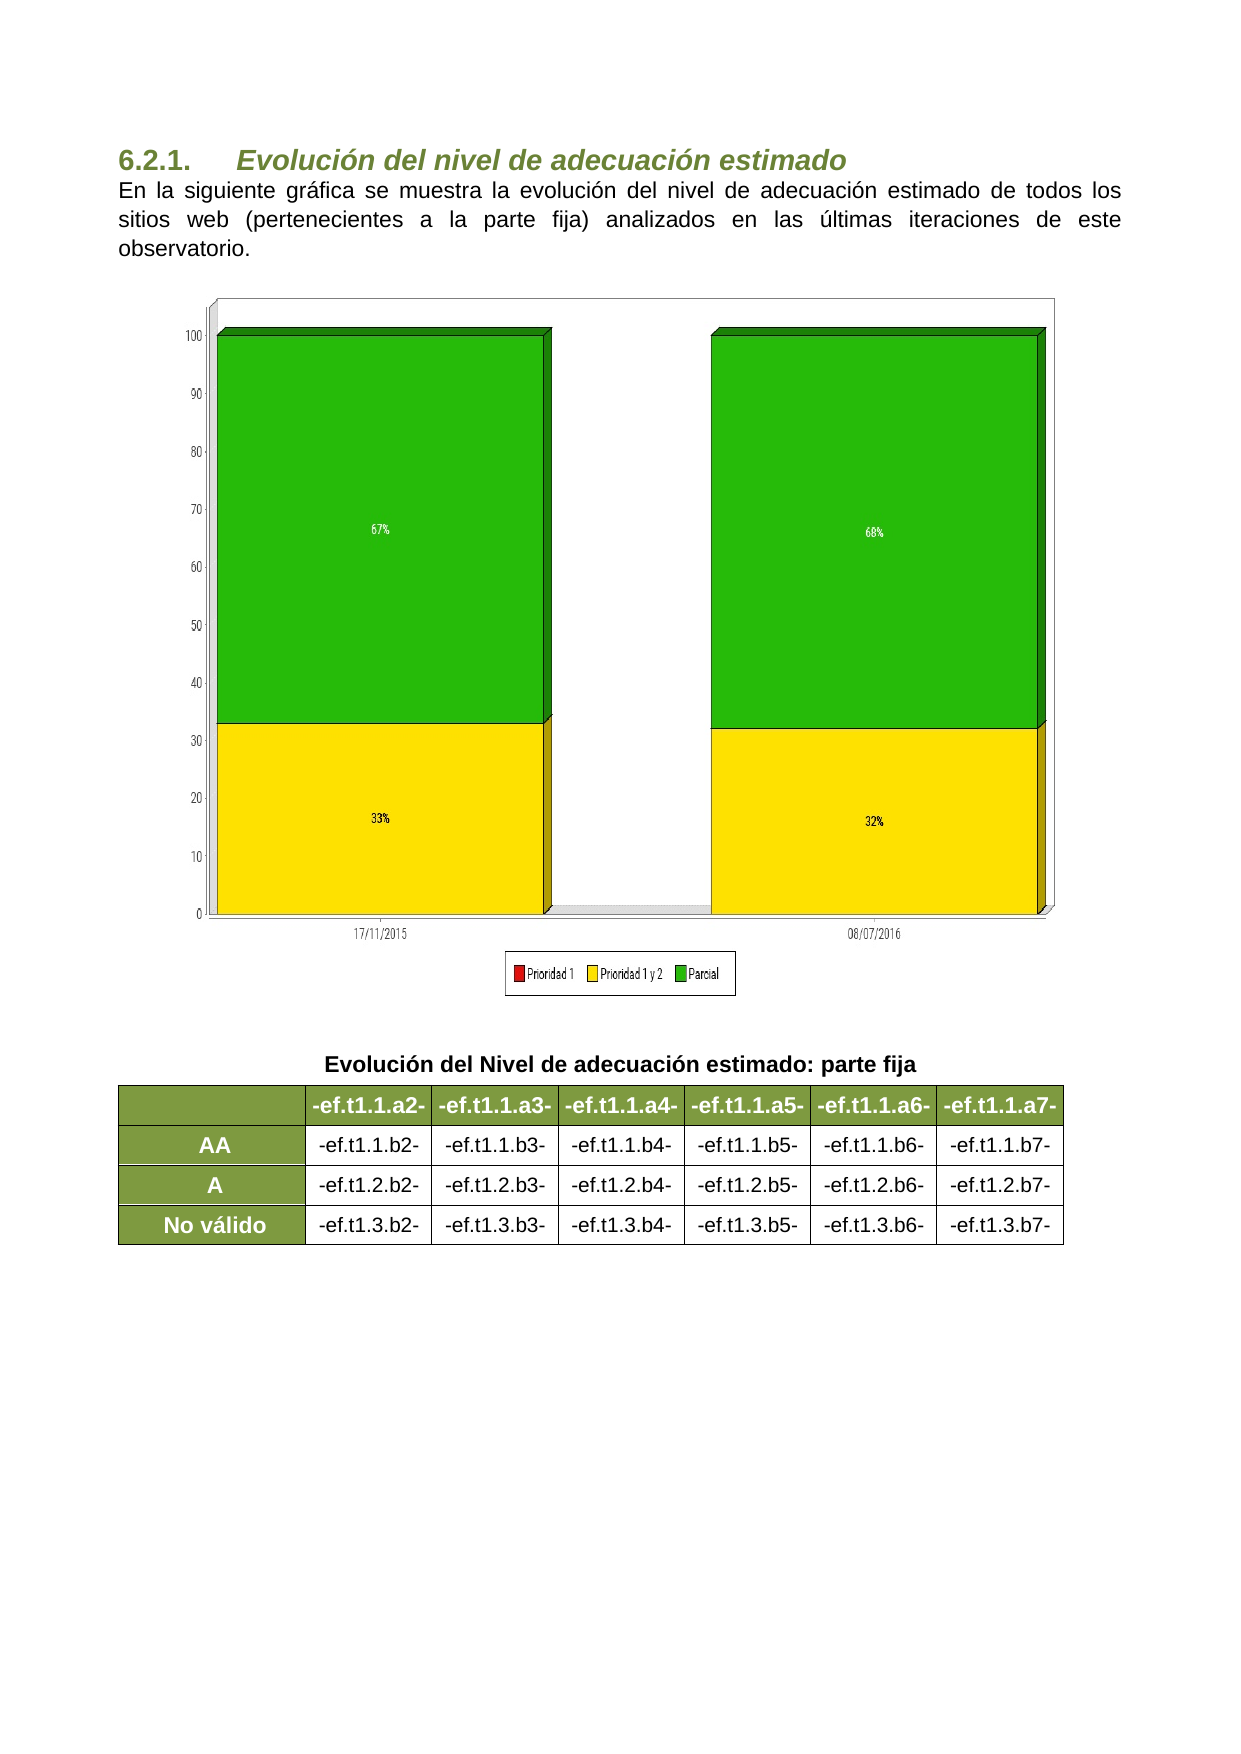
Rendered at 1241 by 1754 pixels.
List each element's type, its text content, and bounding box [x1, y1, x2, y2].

table_cell -ef.t1.1.b5- [685, 1126, 810, 1164]
table_cell AA [119, 1126, 305, 1164]
picture [178, 288, 1062, 998]
table_cell -ef.t1.3.b2- [306, 1206, 431, 1244]
table_cell -ef.t1.2.b7- [937, 1166, 1063, 1204]
table_cell -ef.t1.3.b6- [811, 1206, 936, 1244]
table_cell No válido [119, 1206, 305, 1244]
table_cell -ef.t1.3.b3- [432, 1206, 558, 1244]
table_cell A [119, 1166, 305, 1204]
table_cell -ef.t1.2.b5- [685, 1166, 810, 1204]
table_cell -ef.t1.2.b6- [811, 1166, 936, 1204]
table_cell -ef.t1.3.b4- [559, 1206, 684, 1244]
text Evolución del Nivel de adecuación estimado: parte fija [118, 1051, 1122, 1077]
table_header -ef.t1.1.a6- [811, 1086, 936, 1125]
table_header -ef.t1.1.a3- [432, 1086, 558, 1125]
table_cell -ef.t1.2.b4- [559, 1166, 684, 1204]
subtitle Evolución del nivel de adecuación estimado [118, 143, 1122, 177]
table_cell -ef.t1.1.b6- [811, 1126, 936, 1164]
table_cell -ef.t1.3.b7- [937, 1206, 1063, 1244]
table_header [119, 1086, 305, 1125]
table_cell -ef.t1.2.b3- [432, 1166, 558, 1204]
table_header -ef.t1.1.a5- [685, 1086, 810, 1125]
table_cell -ef.t1.1.b2- [306, 1126, 431, 1164]
table_cell -ef.t1.1.b3- [432, 1126, 558, 1164]
table_header -ef.t1.1.a4- [559, 1086, 684, 1125]
table_cell -ef.t1.3.b5- [685, 1206, 810, 1244]
table_cell -ef.t1.1.b4- [559, 1126, 684, 1164]
table_cell -ef.t1.2.b2- [306, 1166, 431, 1204]
table_cell -ef.t1.1.b7- [937, 1126, 1063, 1164]
table_header -ef.t1.1.a7- [937, 1086, 1063, 1125]
table_header -ef.t1.1.a2- [306, 1086, 431, 1125]
text En la siguiente gráfica se muestra la evolución del nivel de adecuación estimado de todos los sitios web (pertenecientes a la parte fija) analizados en las últimas iteraciones de este observatorio. [118, 177, 1122, 261]
